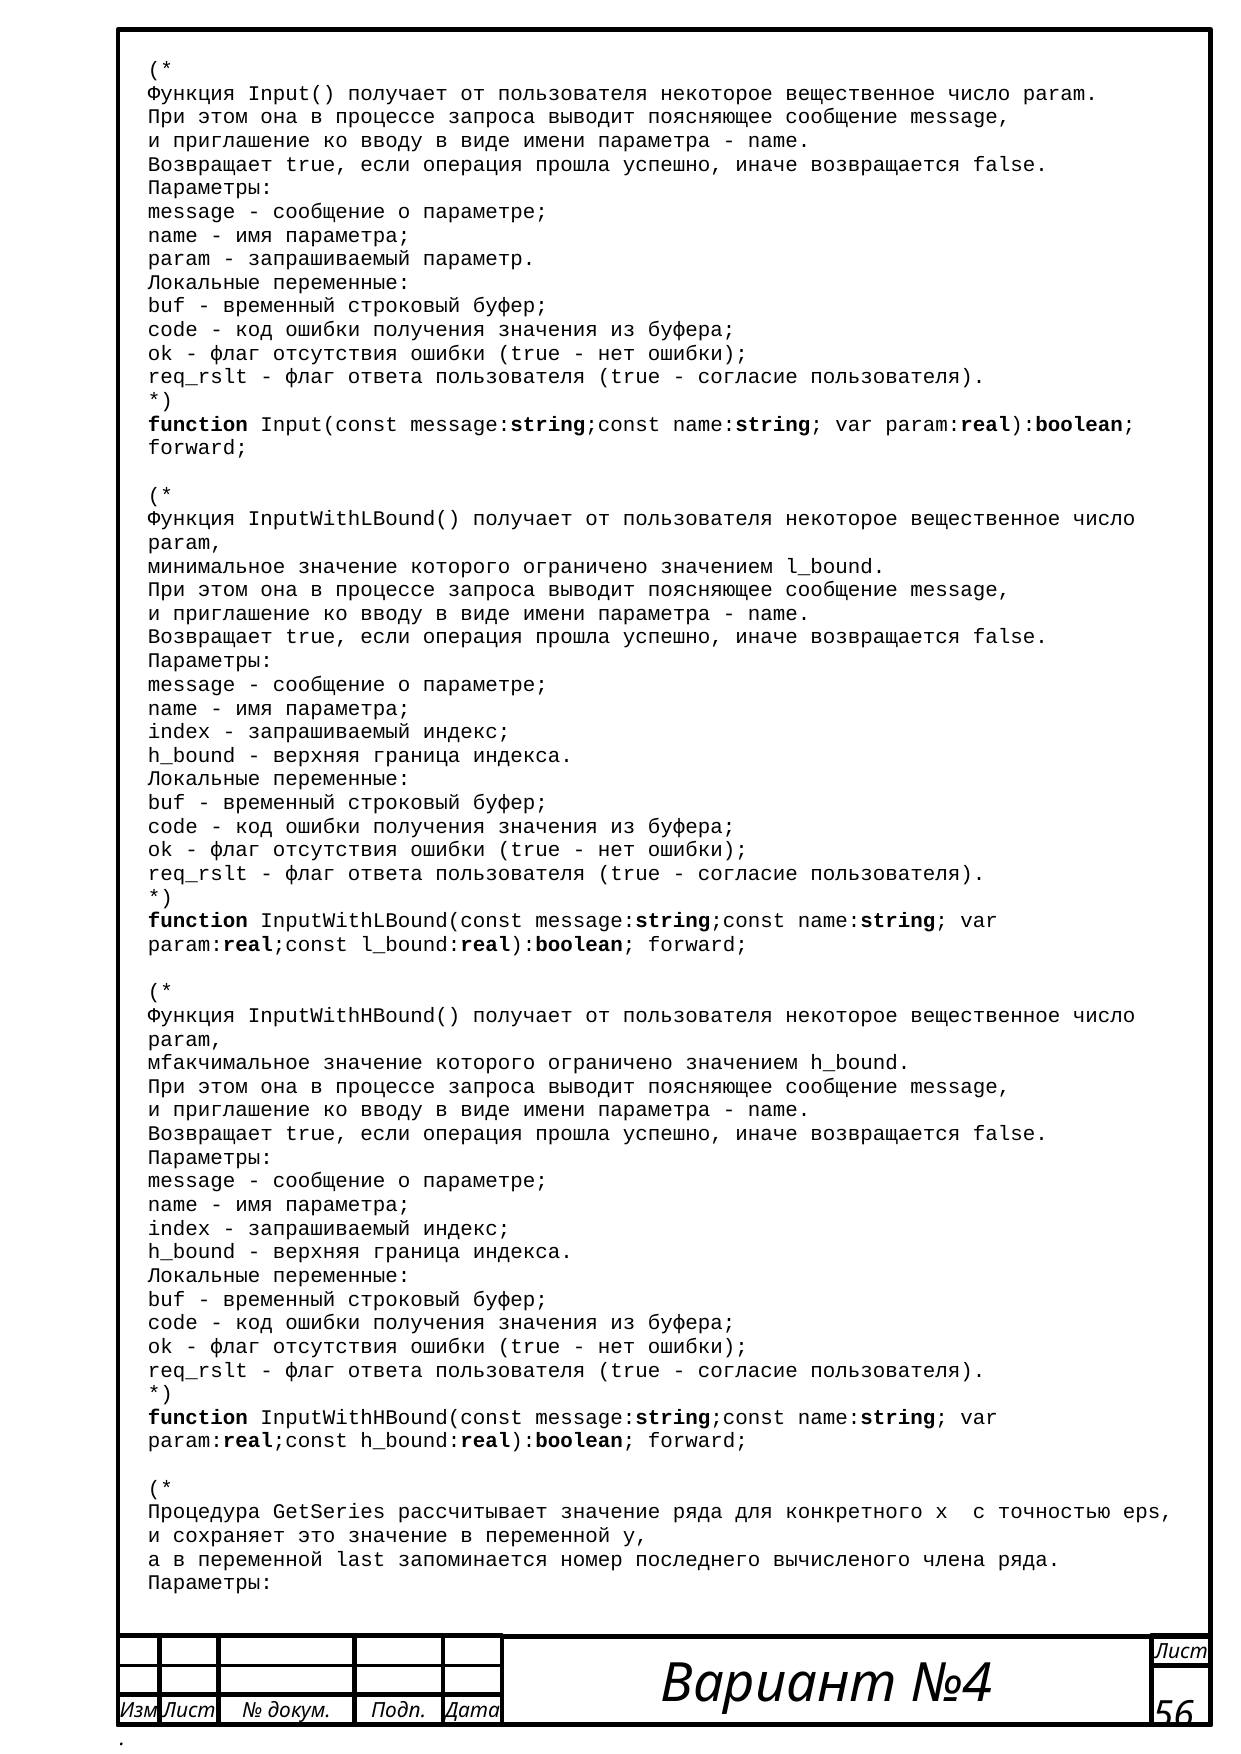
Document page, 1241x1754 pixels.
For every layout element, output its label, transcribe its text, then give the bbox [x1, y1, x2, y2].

text index - запрашиваемый индекс; [148, 1218, 1181, 1241]
text name - имя параметра; [148, 224, 1181, 248]
text Возвращает true, если операция прошла успешно, иначе возвращается false. [148, 154, 1181, 177]
text а в переменной last запоминается номер последнего вычисленого члена ряда. [148, 1549, 1181, 1572]
text function Input(const message:string;const name:string; var param:real):boolean; forward; [148, 414, 1181, 461]
text buf - временный строковый буфер; [148, 296, 1181, 319]
text message - сообщение о параметре; [148, 201, 1181, 224]
text (* [148, 485, 1181, 508]
text Параметры: [148, 650, 1181, 674]
text (* [148, 1478, 1181, 1501]
text index - запрашиваемый индекс; [148, 721, 1181, 745]
text function InputWithLBound(const message:string;const name:string; var param:real;const l_bound:real):boolean; forward; [148, 910, 1181, 958]
text code - код ошибки получения значения из буфера; [148, 816, 1181, 839]
text name - имя параметра; [148, 697, 1181, 721]
text h_bound - верхняя граница индекса. [148, 1241, 1181, 1265]
text ok - флаг отсутствия ошибки (true - нет ошибки); [148, 839, 1181, 863]
text *) [148, 390, 1181, 414]
text (* [148, 59, 1181, 83]
text При этом она в процессе запроса выводит поясняющее сообщение message, [148, 579, 1181, 603]
text *) [148, 887, 1181, 910]
text code - код ошибки получения значения из буфера; [148, 319, 1181, 343]
text *) [148, 1383, 1181, 1407]
text function InputWithHBound(const message:string;const name:string; var param:real;const h_bound:real):boolean; forward; [148, 1407, 1181, 1454]
text h_bound - верхняя граница индекса. [148, 745, 1181, 768]
text Возвращает true, если операция прошла успешно, иначе возвращается false. [148, 1123, 1181, 1147]
text buf - временный строковый буфер; [148, 1289, 1181, 1312]
text Функция InputWithHBound() получает от пользователя некоторое вещественное число param, [148, 1005, 1181, 1052]
text и приглашение ко вводу в виде имени параметра - name. [148, 130, 1181, 154]
text message - сообщение о параметре; [148, 1170, 1181, 1194]
text req_rslt - флаг ответа пользователя (true - согласие пользователя). [148, 1359, 1181, 1383]
text ok - флаг отсутствия ошибки (true - нет ошибки); [148, 343, 1181, 366]
text (* [148, 981, 1181, 1005]
text Возвращает true, если операция прошла успешно, иначе возвращается false. [148, 627, 1181, 650]
text Локальные переменные: [148, 768, 1181, 792]
text param - запрашиваемый параметр. [148, 248, 1181, 272]
text Параметры: [148, 177, 1181, 201]
text Локальные переменные: [148, 1265, 1181, 1289]
text name - имя параметра; [148, 1194, 1181, 1218]
text Параметры: [148, 1147, 1181, 1170]
text buf - временный строковый буфер; [148, 792, 1181, 816]
text message - сообщение о параметре; [148, 674, 1181, 697]
text Локальные переменные: [148, 272, 1181, 296]
text Функция Input() получает от пользователя некоторое вещественное число param. [148, 83, 1181, 106]
text ok - флаг отсутствия ошибки (true - нет ошибки); [148, 1336, 1181, 1359]
text code - код ошибки получения значения из буфера; [148, 1312, 1181, 1336]
text мfакчимальное значение которого ограничено значением h_bound. [148, 1052, 1181, 1076]
text req_rslt - флаг ответа пользователя (true - согласие пользователя). [148, 863, 1181, 887]
text и приглашение ко вводу в виде имени параметра - name. [148, 603, 1181, 627]
text При этом она в процессе запроса выводит поясняющее сообщение message, [148, 106, 1181, 130]
text минимальное значение которого ограничено значением l_bound. [148, 556, 1181, 579]
text Параметры: [148, 1572, 1181, 1596]
text Процедура GetSeries рассчитывает значение ряда для конкретного x с точностью eps, [148, 1501, 1181, 1525]
text req_rslt - флаг ответа пользователя (true - согласие пользователя). [148, 366, 1181, 390]
text и приглашение ко вводу в виде имени параметра - name. [148, 1099, 1181, 1123]
text Функция InputWithLBound() получает от пользователя некоторое вещественное число param, [148, 508, 1181, 556]
text и сохраняет это значение в переменной y, [148, 1525, 1181, 1549]
text При этом она в процессе запроса выводит поясняющее сообщение message, [148, 1076, 1181, 1099]
